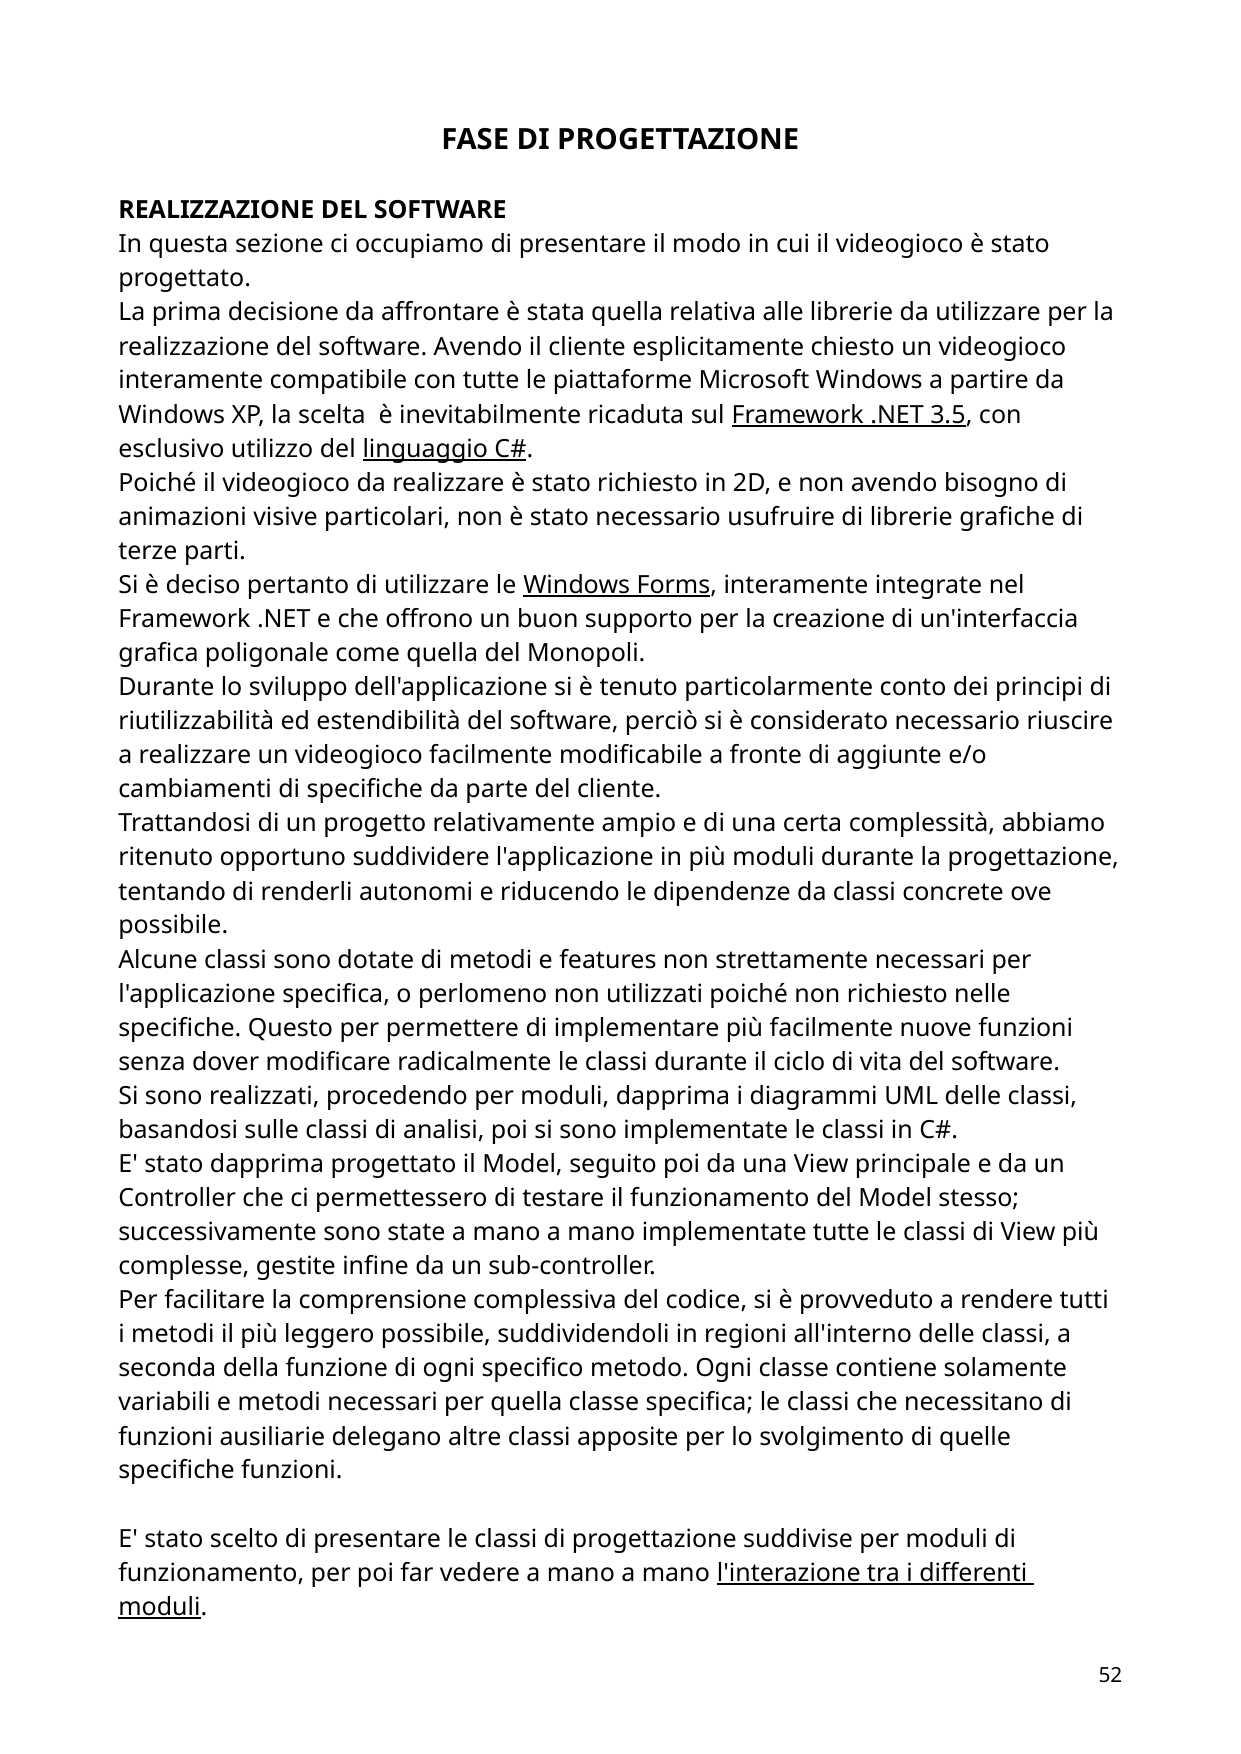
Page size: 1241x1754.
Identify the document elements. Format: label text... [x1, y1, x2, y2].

text Poiché il videogioco da realizzare è stato richiesto in 2D, e non avendo bisogno di animazioni visive particolari, non è stato necessario usufruire di librerie grafiche di terze parti. [118, 464, 1122, 567]
text La prima decisione da affrontare è stata quella relativa alle librerie da utilizzare per la realizzazione del software. Avendo il cliente esplicitamente chiesto un videogioco interamente compatibile con tutte le piattaforme Microsoft Windows a partire da Windows XP, la scelta è inevitabilmente ricaduta sul Framework .NET 3.5, con esclusivo utilizzo del linguaggio C#. [118, 294, 1122, 464]
text FASE DI PROGETTAZIONE [118, 118, 1122, 158]
text Trattandosi di un progetto relativamente ampio e di una certa complessità, abbiamo ritenuto opportuno suddividere l'applicazione in più moduli durante la progettazione, tentando di renderli autonomi e riducendo le dipendenze da classi concrete ove possibile. [118, 805, 1122, 941]
text REALIZZAZIONE DEL SOFTWARE [118, 192, 1122, 226]
text E' stato dapprima progettato il Model, seguito poi da una View principale e da un Controller che ci permettessero di testare il funzionamento del Model stesso; successivamente sono state a mano a mano implementate tutte le classi di View più complesse, gestite infine da un sub-controller. [118, 1146, 1122, 1282]
text Alcune classi sono dotate di metodi e features non strettamente necessari per l'applicazione specifica, o perlomeno non utilizzati poiché non richiesto nelle specifiche. Questo per permettere di implementare più facilmente nuove funzioni senza dover modificare radicalmente le classi durante il ciclo di vita del software. [118, 941, 1122, 1077]
text Si è deciso pertanto di utilizzare le Windows Forms, interamente integrate nel Framework .NET e che offrono un buon supporto per la creazione di un'interfaccia grafica poligonale come quella del Monopoli. [118, 567, 1122, 669]
text Per facilitare la comprensione complessiva del codice, si è provveduto a rendere tutti i metodi il più leggero possibile, suddividendoli in regioni all'interno delle classi, a seconda della funzione di ogni specifico metodo. Ogni classe contiene solamente variabili e metodi necessari per quella classe specifica; le classi che necessitano di funzioni ausiliarie delegano altre classi apposite per lo svolgimento di quelle specifiche funzioni. [118, 1282, 1122, 1486]
text Durante lo sviluppo dell'applicazione si è tenuto particolarmente conto dei principi di riutilizzabilità ed estendibilità del software, perciò si è considerato necessario riuscire a realizzare un videogioco facilmente modificabile a fronte di aggiunte e/o cambiamenti di specifiche da parte del cliente. [118, 669, 1122, 805]
text E' stato scelto di presentare le classi di progettazione suddivise per moduli di funzionamento, per poi far vedere a mano a mano l'interazione tra i differenti moduli. [118, 1520, 1122, 1622]
text Si sono realizzati, procedendo per moduli, dapprima i diagrammi UML delle classi, basandosi sulle classi di analisi, poi si sono implementate le classi in C#. [118, 1077, 1122, 1146]
text In questa sezione ci occupiamo di presentare il modo in cui il videogioco è stato progettato. [118, 226, 1122, 294]
